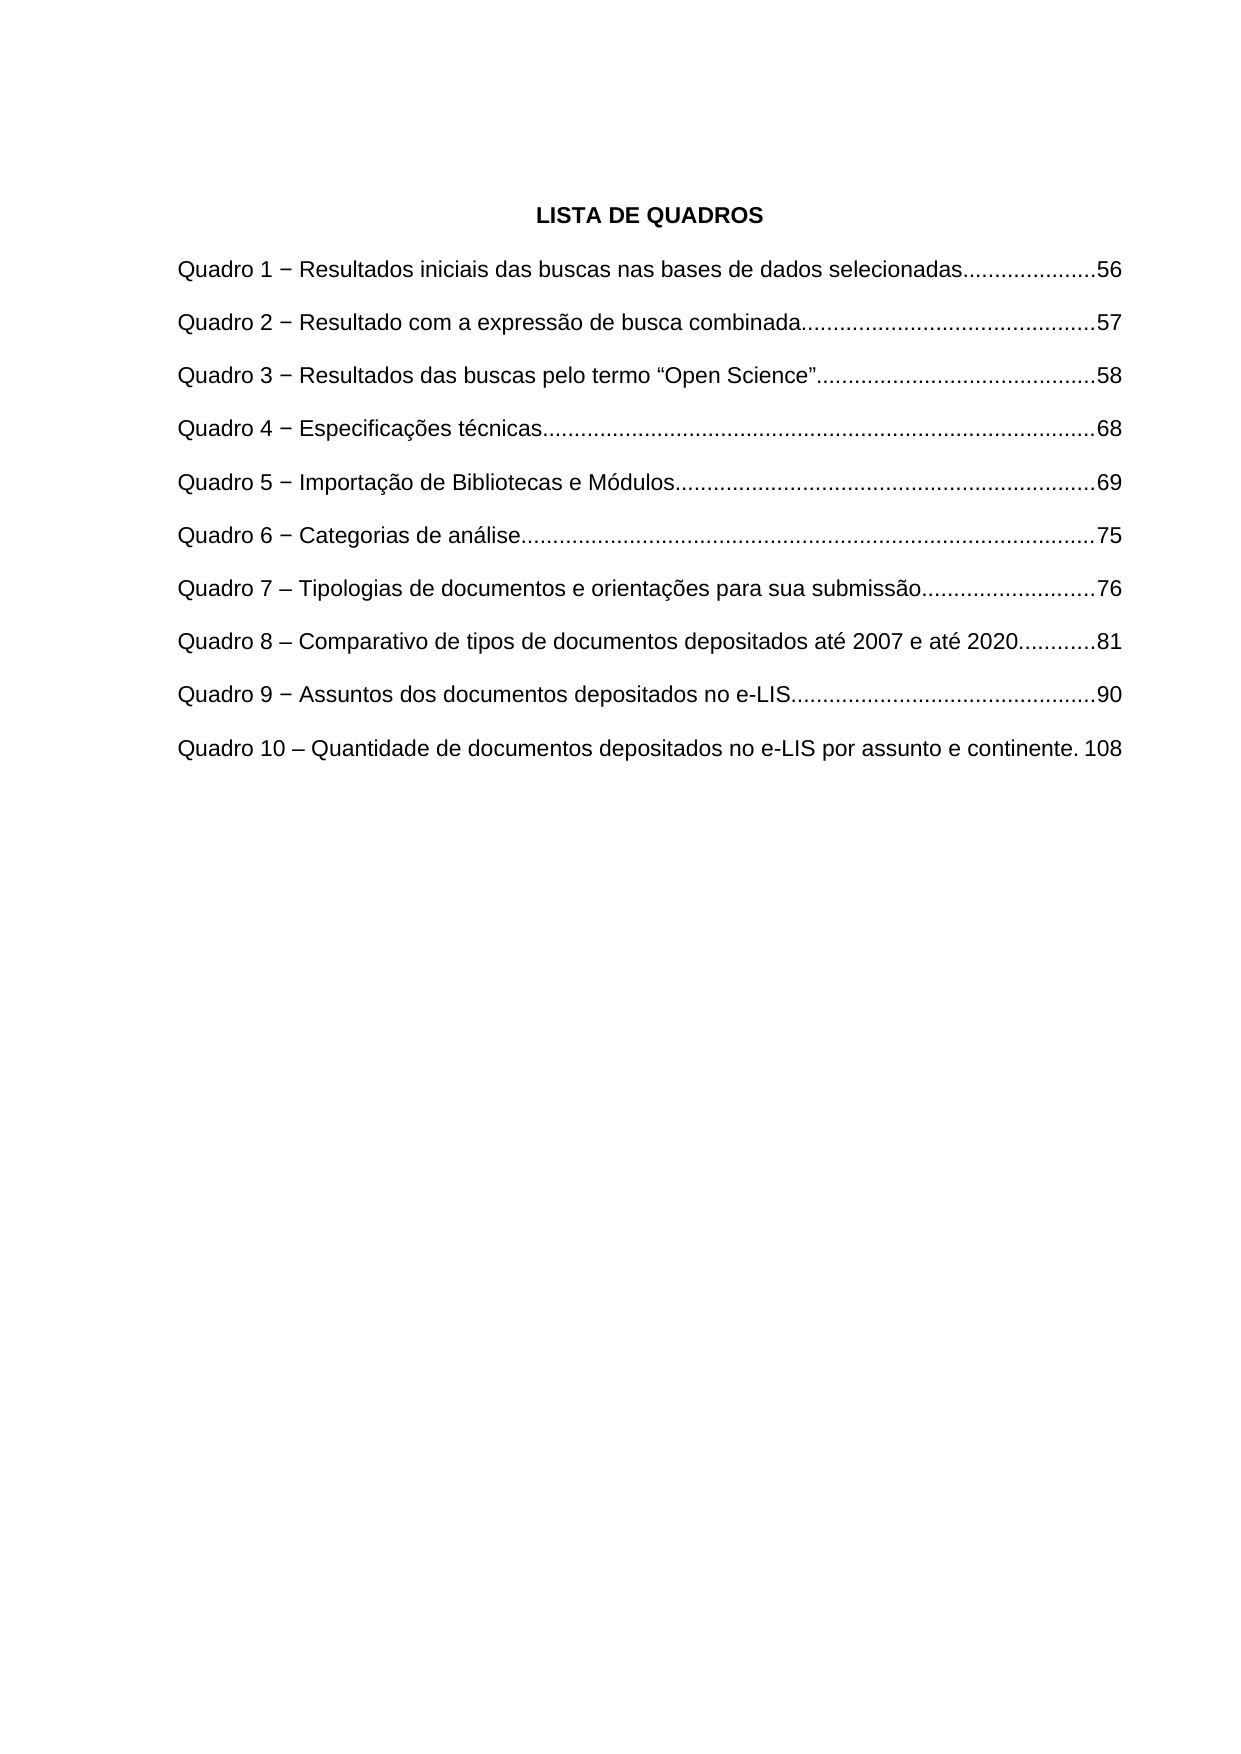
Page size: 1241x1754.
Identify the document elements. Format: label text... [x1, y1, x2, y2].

text Quadro 8 – Comparativo de tipos de documentos depositados até 2007 e até 2020 81 [177, 628, 1122, 654]
text Quadro 7 – Tipologias de documentos e orientações para sua submissão 76 [177, 575, 1122, 601]
text Quadro 3 − Resultados das buscas pelo termo “Open Science” 58 [177, 362, 1122, 388]
text Quadro 10 – Quantidade de documentos depositados no e-LIS por assunto e continente 108 [177, 734, 1122, 761]
text Quadro 4 − Especificações técnicas 68 [177, 415, 1122, 442]
text Quadro 9 − Assuntos dos documentos depositados no e-LIS 90 [177, 681, 1122, 708]
subtitle LISTA DE QUADROS [177, 202, 1122, 228]
text Quadro 1 − Resultados iniciais das buscas nas bases de dados selecionadas 56 [177, 256, 1122, 282]
text Quadro 2 − Resultado com a expressão de busca combinada 57 [177, 309, 1122, 335]
text Quadro 5 − Importação de Bibliotecas e Módulos 69 [177, 468, 1122, 495]
text Quadro 6 − Categorias de análise 75 [177, 522, 1122, 548]
